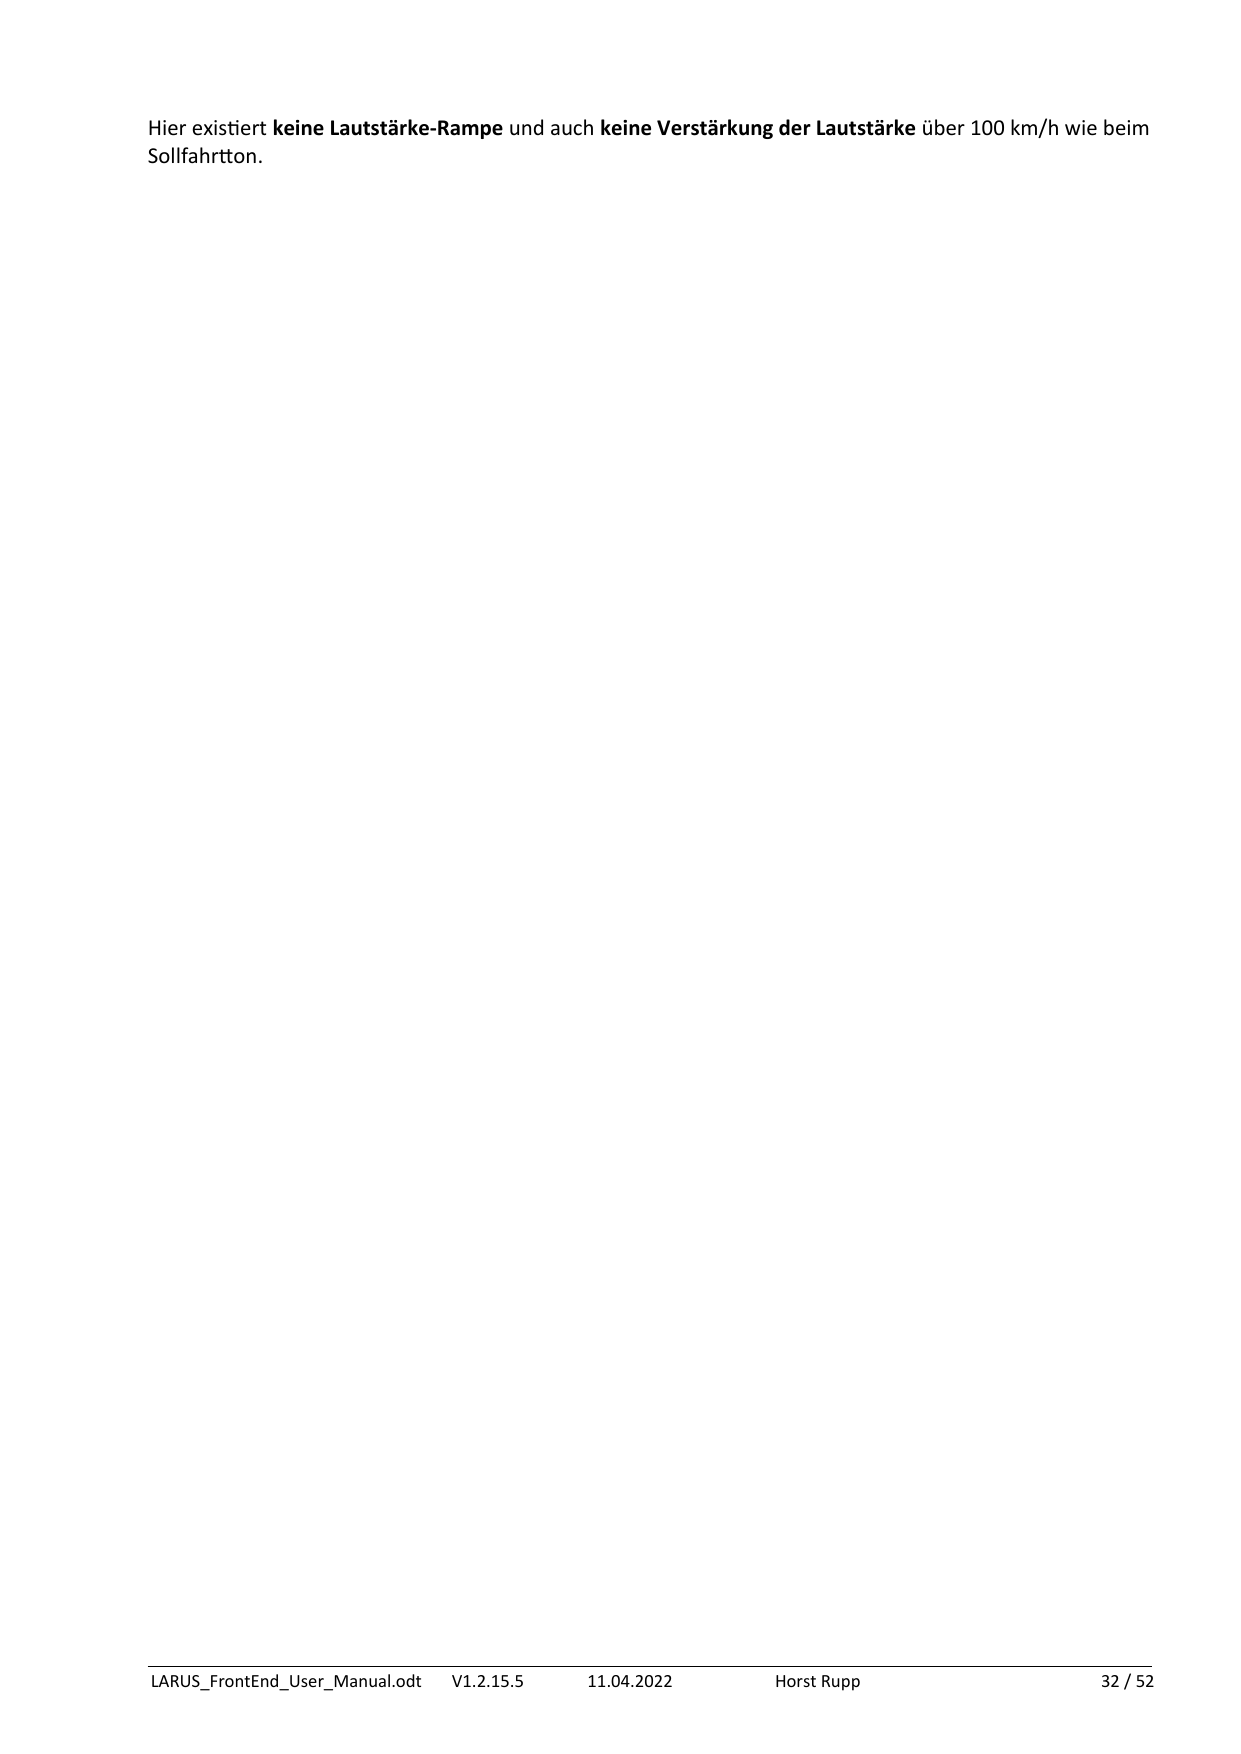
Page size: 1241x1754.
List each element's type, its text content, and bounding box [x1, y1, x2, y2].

text Hier existiert keine Lautstärke-Rampe und auch keine Verstärkung der Lautstärke über 100 km/h wie beim Sollfahrtton. [148, 113, 1152, 169]
